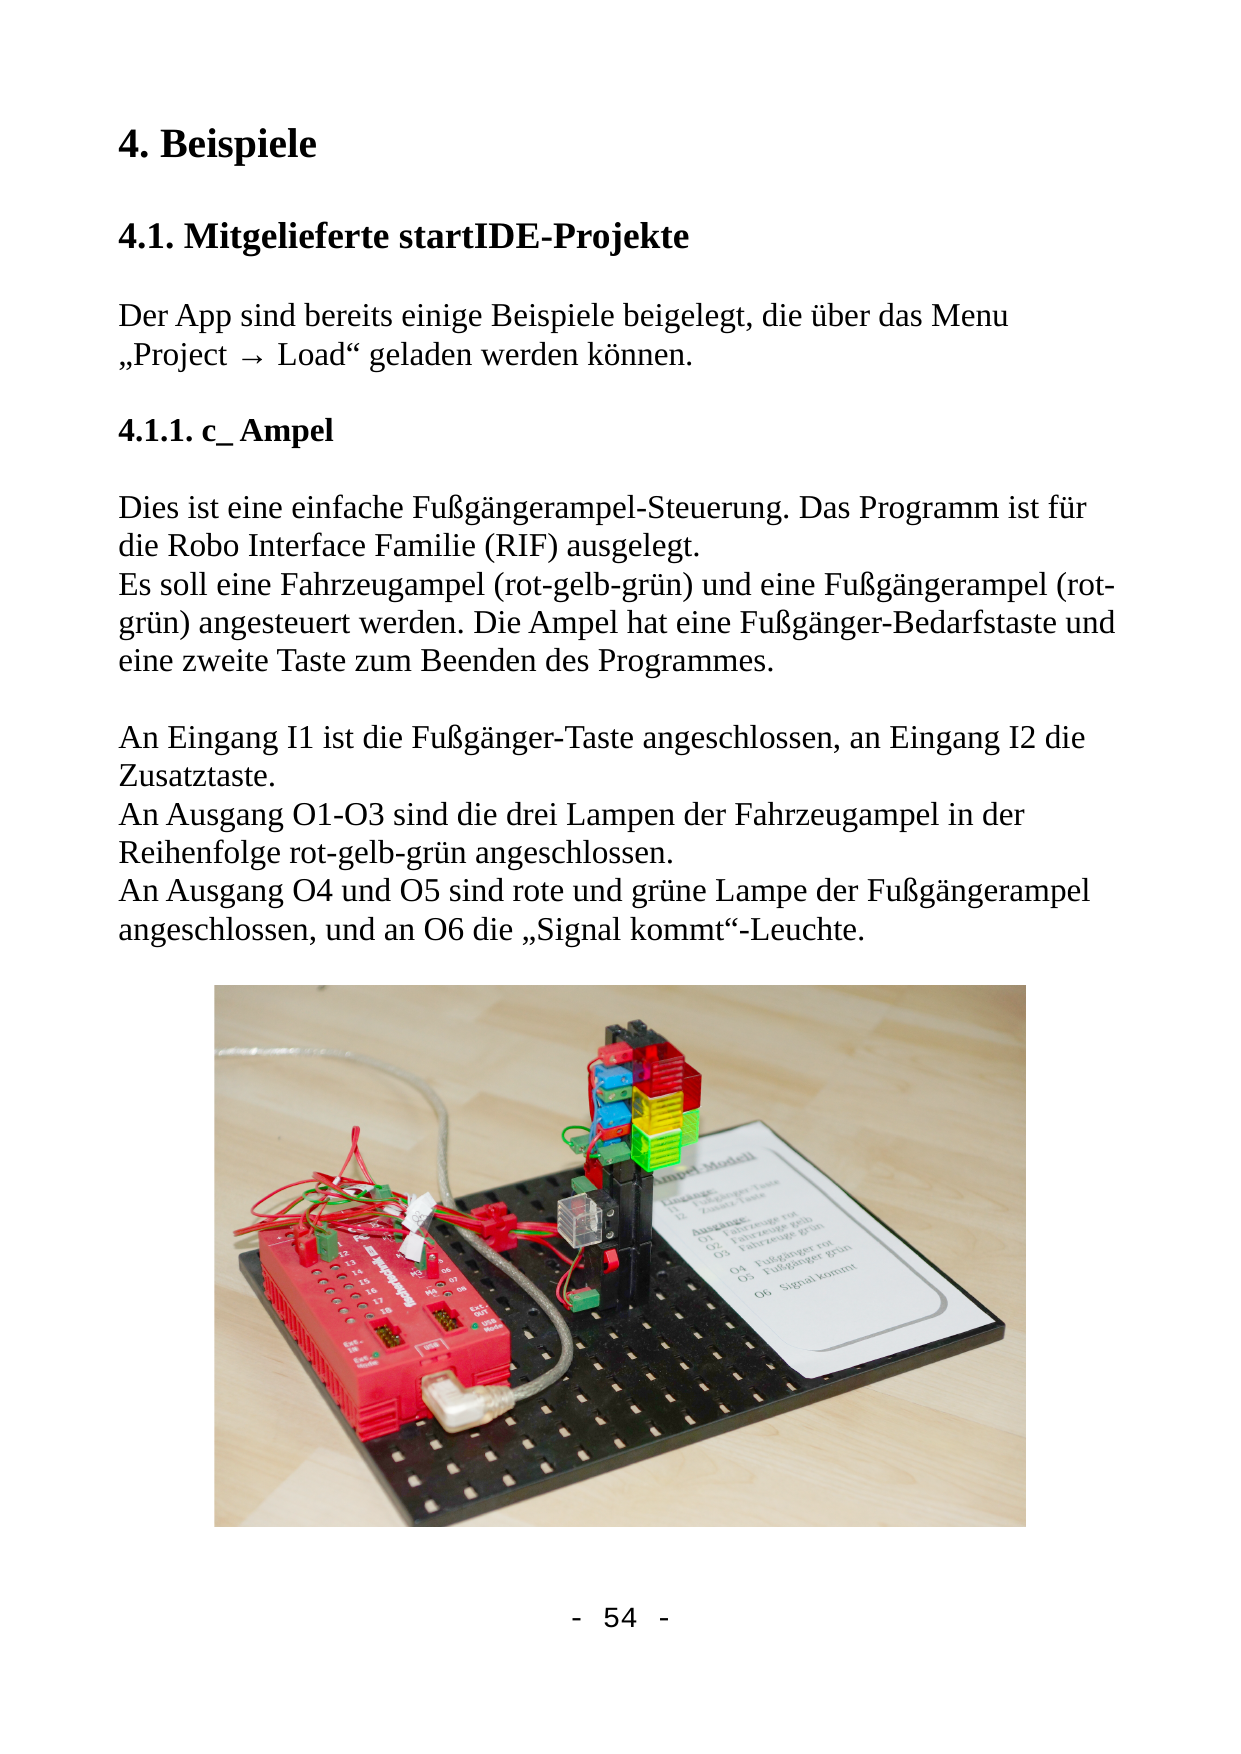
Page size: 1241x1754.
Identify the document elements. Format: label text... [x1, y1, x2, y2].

text Es soll eine Fahrzeugampel (rot-gelb-grün) und eine Fußgängerampel (rot-grün) angesteuert werden. Die Ampel hat eine Fußgänger-Bedarfstaste und eine zweite Taste zum Beenden des Programmes. [118, 564, 1122, 679]
text An Ausgang O1-O3 sind die drei Lampen der Fahrzeugampel in der Reihenfolge rot-gelb-grün angeschlossen. [118, 794, 1122, 870]
text Der App sind bereits einige Beispiele beigelegt, die über das Menu „Project → Load“ geladen werden können. [118, 295, 1122, 372]
text 4.1.1. c_ Ampel [118, 410, 1122, 449]
text 4.1. Mitgelieferte startIDE-Projekte [118, 214, 1122, 257]
picture [214, 985, 1026, 1527]
text 4. Beispiele [118, 118, 1122, 166]
text An Ausgang O4 und O5 sind rote und grüne Lampe der Fußgängerampel angeschlossen, und an O6 die „Signal kommt“-Leuchte. [118, 870, 1122, 947]
text An Eingang I1 ist die Fußgänger-Taste angeschlossen, an Eingang I2 die Zusatztaste. [118, 717, 1122, 794]
text Dies ist eine einfache Fußgängerampel-Steuerung. Das Programm ist für die Robo Interface Familie (RIF) ausgelegt. [118, 487, 1122, 564]
